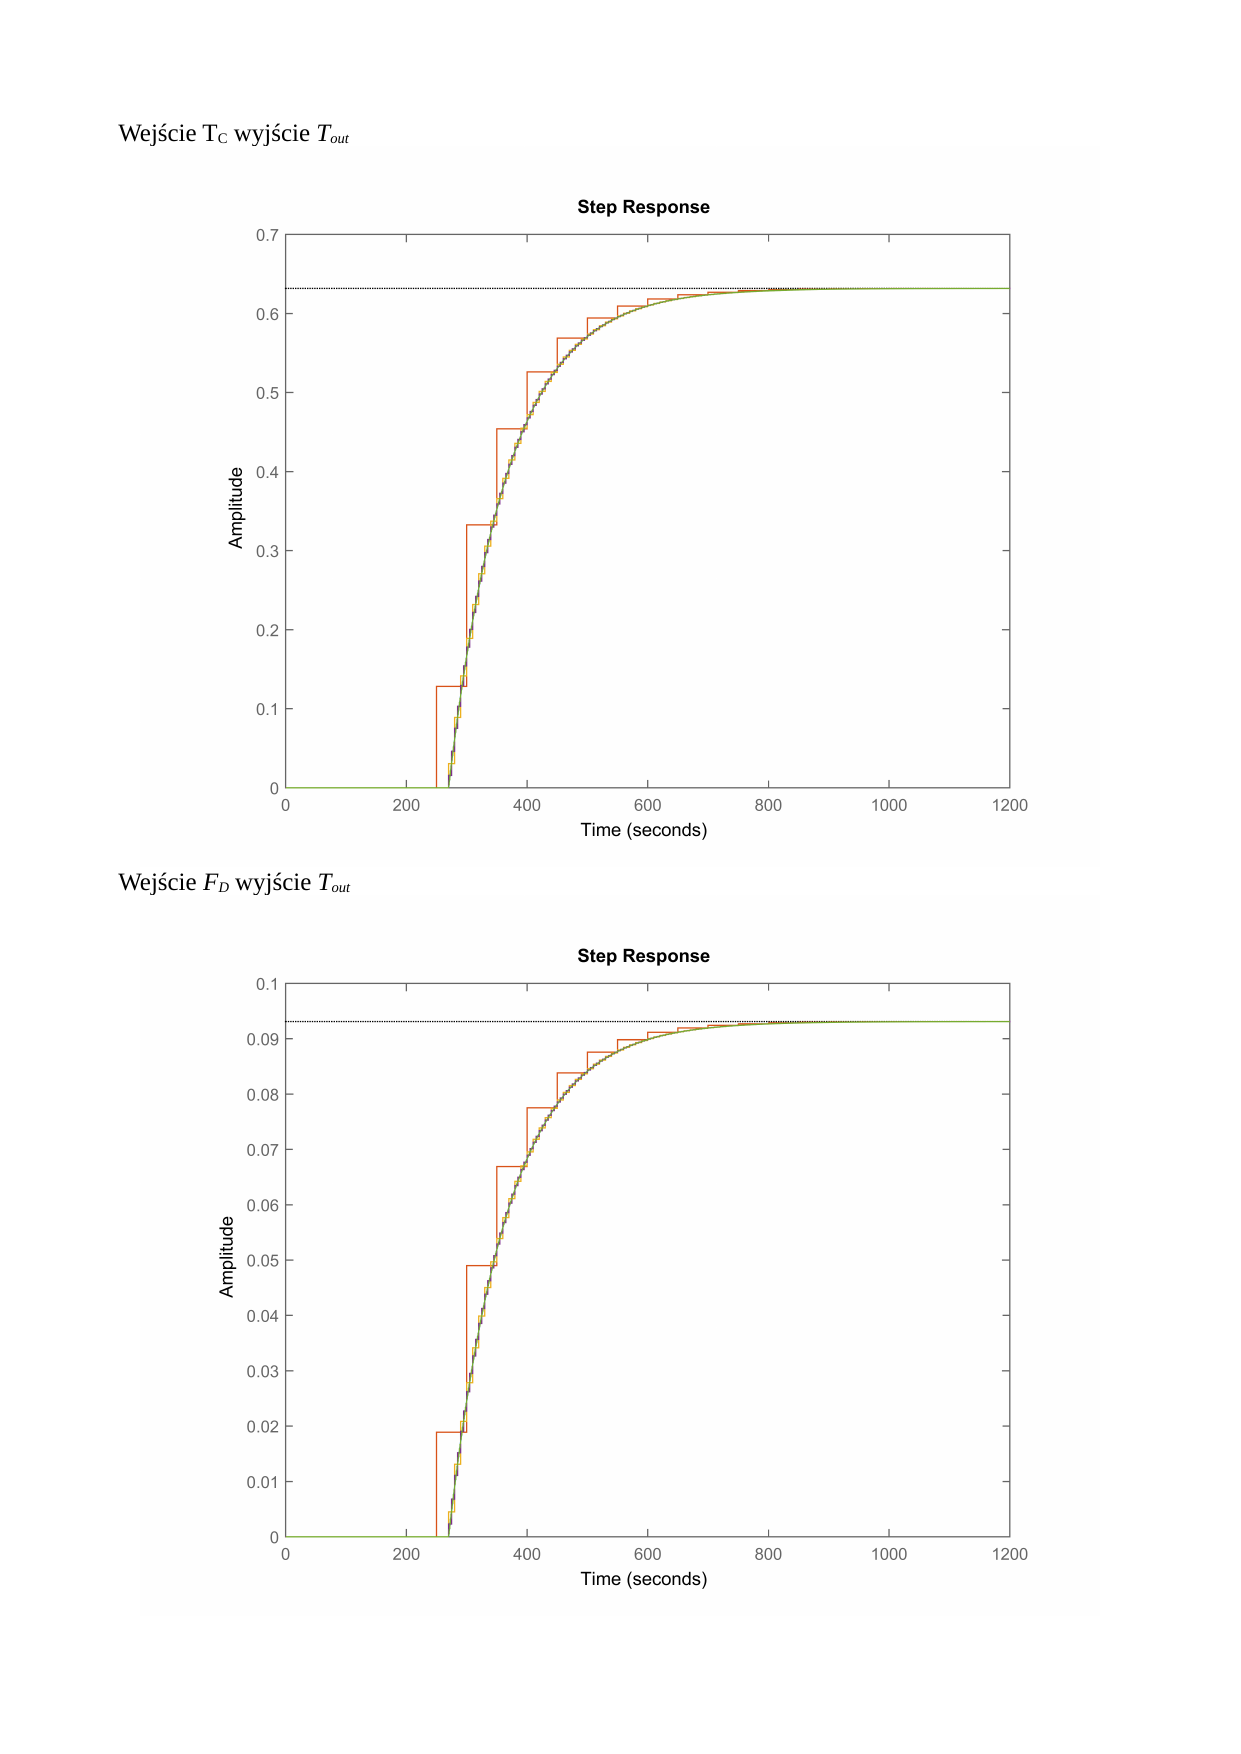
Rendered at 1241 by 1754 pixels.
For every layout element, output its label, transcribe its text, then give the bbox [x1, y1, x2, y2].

text Wejście FD wyjście Tout [118, 867, 1122, 896]
picture [140, 895, 1100, 1616]
text Wejście TC wyjście Tout [118, 118, 1122, 147]
picture [140, 146, 1100, 867]
